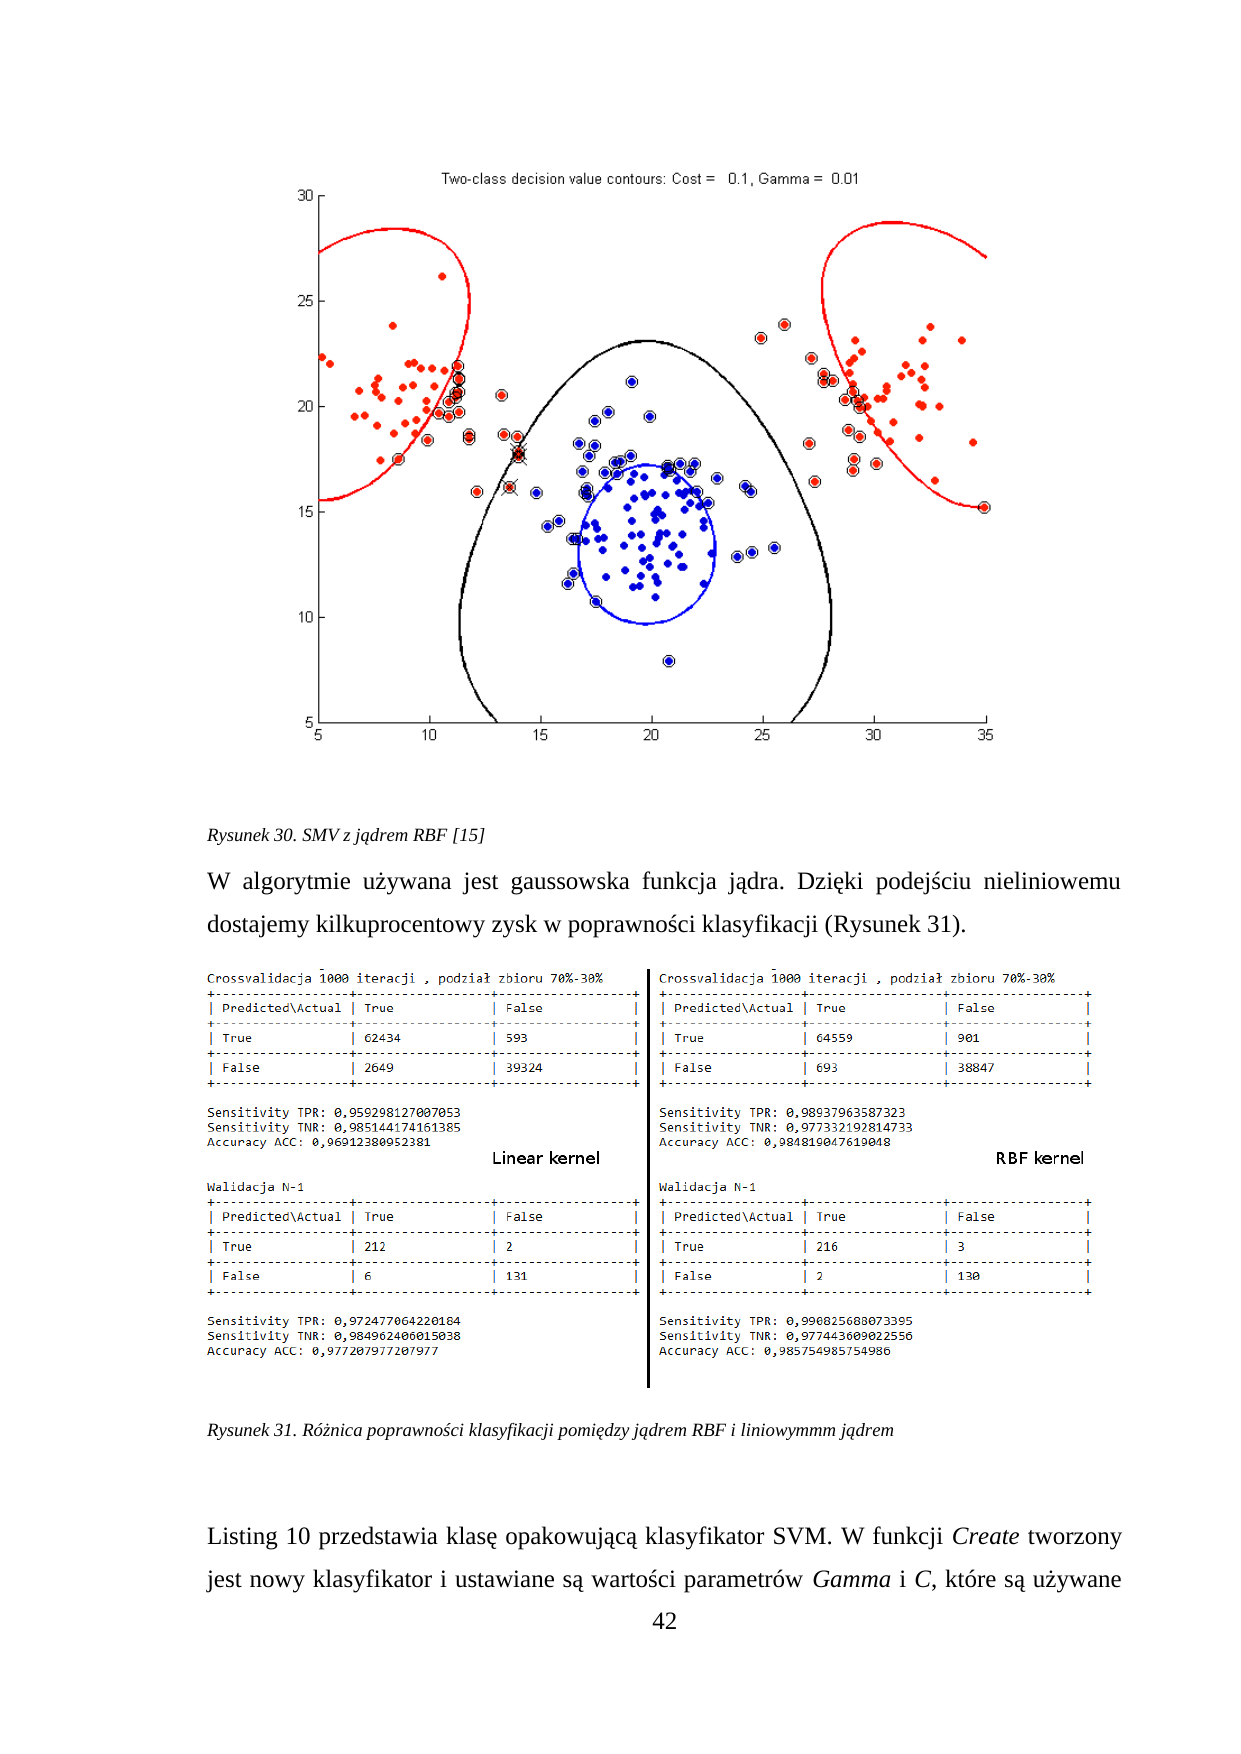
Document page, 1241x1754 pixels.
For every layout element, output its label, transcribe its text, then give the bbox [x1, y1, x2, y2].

text Rysunek 31. Różnica poprawności klasyfikacji pomiędzy jądrem RBF i liniowymmm jądrem [207, 1419, 1122, 1441]
text Rysunek 30. SMV z jądrem RBF [15] [207, 824, 1122, 846]
text Listing 10 przedstawia klasę opakowującą klasyfikator SVM. W funkcji Create tworzony jest nowy klasyfikator i ustawiane są wartości parametrów Gamma i C, które są używane [207, 1521, 1122, 1593]
text W algorytmie używana jest gaussowska funkcja jądra. Dzięki podejściu nieliniowemu dostajemy kilkuprocentowy zysk w poprawności klasyfikacji (Rysunek 31). [207, 866, 1122, 938]
